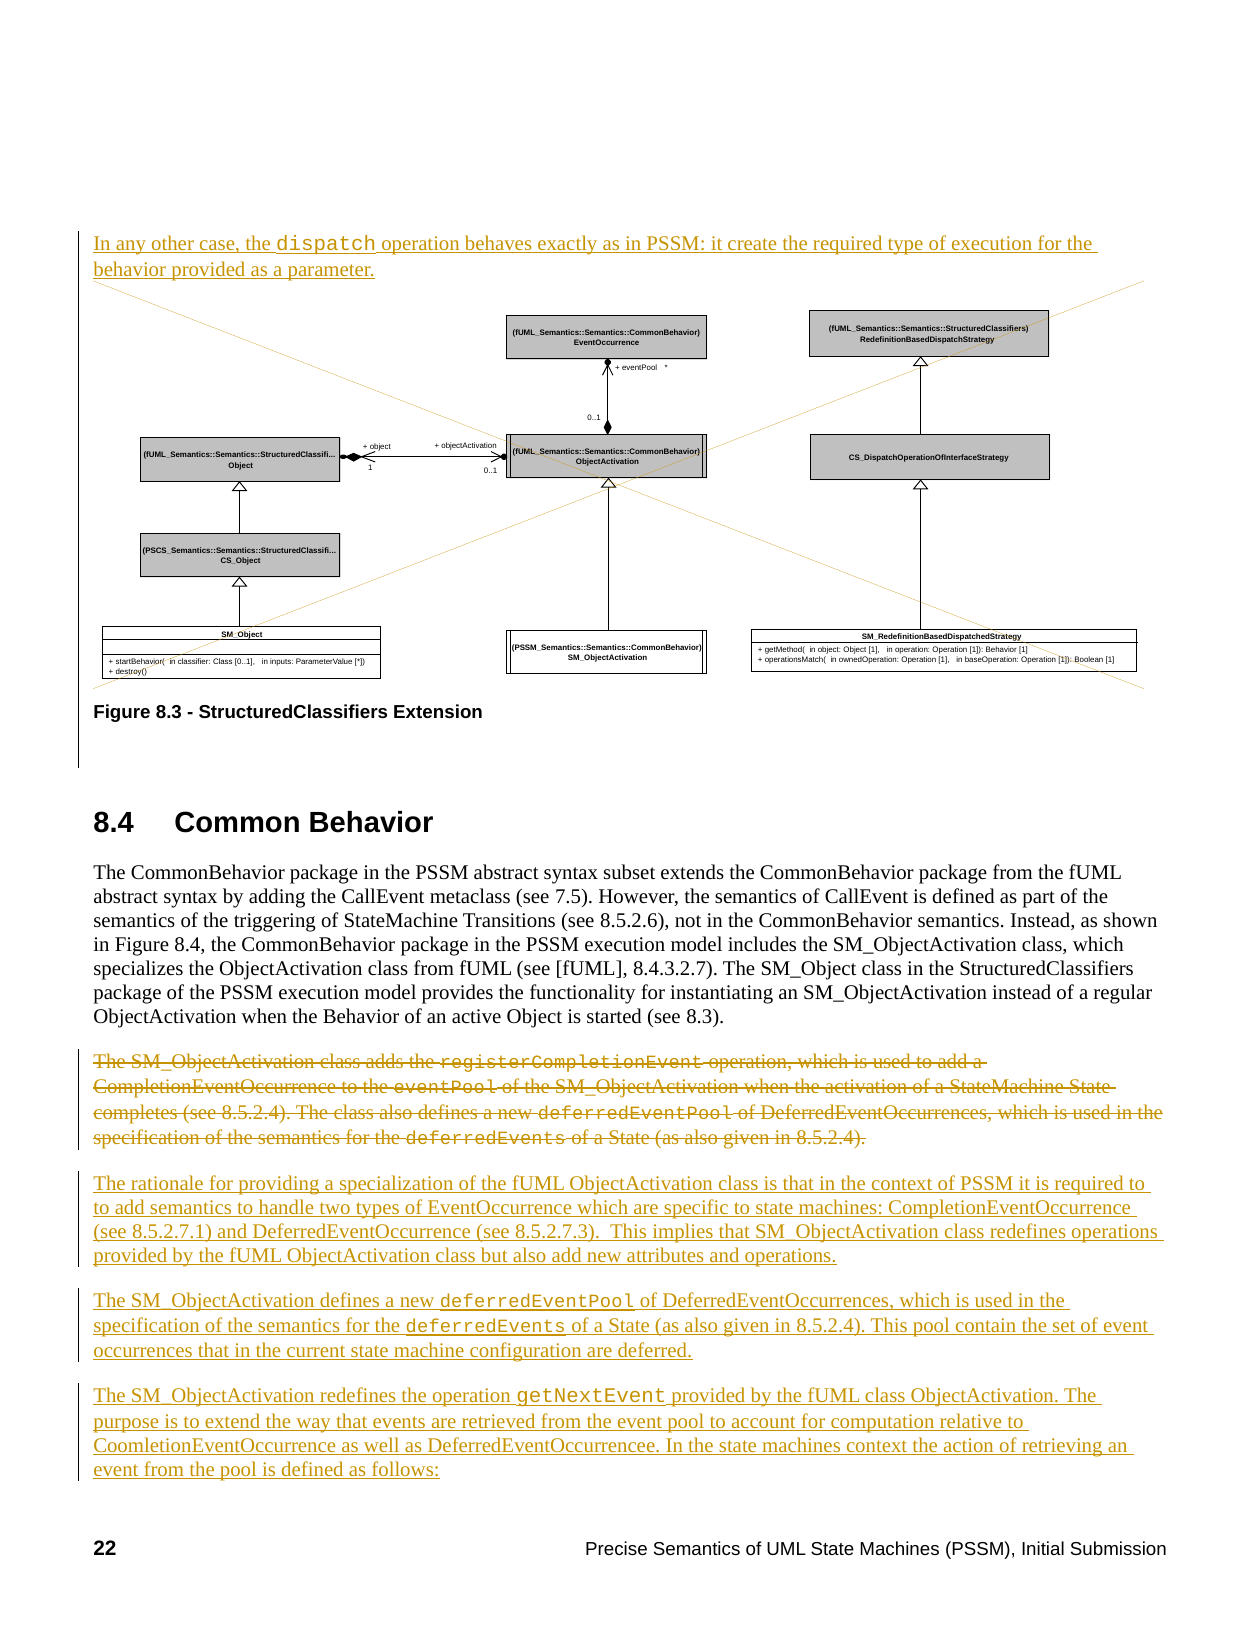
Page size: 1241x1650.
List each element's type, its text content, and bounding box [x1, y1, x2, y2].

text SM_RedefinitionBasedDispatchedStrategy redefines dispatch and getMethod from the fUML RedefinitionBasedDisptachStrategy class. Operation getMethod redefinition captures the exact same semantics than fUML except that it is allowed to return null if an Operation does not have an implementation (i.e., an associated behavior). Operation dispatch redefinition ensures in the case where getMethod returns a null value then a CallEventExecution (see 8.5.2.8.2). In any other case, the dispatch operation behaves exactly as in PSSM: it create the required type of execution for the behavior provided as a parameter. [621, 369, 920, 601]
text SM_RedefinitionBasedDispatchedStrategy redefines dispatch and getMethod from the fUML RedefinitionBasedDisptachStrategy class. Operation getMethod redefinition captures the exact same semantics than fUML except that it is allowed to return null if an Operation does not have an implementation (i.e., an associated behavior). Operation dispatch redefinition ensures in the case where getMethod returns a null value then a CallEventExecution (see 8.5.2.8.2). In any other case, the dispatch operation behaves exactly as in PSSM: it create the required type of execution for the behavior provided as a parameter. [93, 282, 506, 688]
text The rationale for providing a specialization of the fUML ObjectActivation class is that in the context of PSSM it is required to to add semantics to handle two types of EventOccurrence which are specific to state machines: CompletionEventOccurrence (see 8.5.2.7.1) and DeferredEventOccurrence (see 8.5.2.7.3). This implies that SM_ObjectActivation class redefines operations provided by the fUML ObjectActivation class but also add new attributes and operations. [93, 1049, 1164, 1150]
subtitle Common Behavior [93, 803, 1164, 839]
text The SM_ObjectActivation defines a new deferredEventPool of DeferredEventOccurrences, which is used in the specification of the semantics for the deferredEvents of a State (as also given in 8.5.2.4). This pool contain the set of event occurrences that in the current state machine configuration are deferred. [93, 1288, 1164, 1362]
text SM_RedefinitionBasedDispatchedStrategy redefines dispatch and getMethod from the fUML RedefinitionBasedDisptachStrategy class. Operation getMethod redefinition captures the exact same semantics than fUML except that it is allowed to return null if an Operation does not have an implementation (i.e., an associated behavior). Operation dispatch redefinition ensures in the case where getMethod returns a null value then a CallEventExecution (see 8.5.2.8.2). In any other case, the dispatch operation behaves exactly as in PSSM: it create the required type of execution for the behavior provided as a parameter. [93, 231, 1164, 768]
text SM_RedefinitionBasedDispatchedStrategy redefines dispatch and getMethod from the fUML RedefinitionBasedDisptachStrategy class. Operation getMethod redefinition captures the exact same semantics than fUML except that it is allowed to return null if an Operation does not have an implementation (i.e., an associated behavior). Operation dispatch redefinition ensures in the case where getMethod returns a null value then a CallEventExecution (see 8.5.2.8.2). In any other case, the dispatch operation behaves exactly as in PSSM: it create the required type of execution for the behavior provided as a parameter. [240, 457, 607, 626]
text The CommonBehavior package in the PSSM abstract syntax subset extends the CommonBehavior package from the fUML abstract syntax by adding the CallEvent metaclass (see 7.5). However, the semantics of CallEvent is defined as part of the semantics of the triggering of StateMachine Transitions (see 8.5.2.6), not in the CommonBehavior semantics. Instead, as shown in Figure 8.4, the CommonBehavior package in the PSSM execution model includes the SM_ObjectActivation class, which specializes the ObjectActivation class from fUML (see [fUML], 8.4.3.2.7). The SM_Object class in the StructuredClassifiers package of the PSSM execution model provides the functionality for instantiating an SM_ObjectActivation instead of a regular ObjectActivation when the Behavior of an active Object is started (see 8.3). [93, 860, 1164, 1028]
text The SM_ObjectActivation redefines the operation getNextEvent provided by the fUML class ObjectActivation. The purpose is to extend the way that events are retrieved from the event pool to account for computation relative to CoomletionEventOccurrence as well as DeferredEventOccurrencee. In the state machines context the action of retrieving an event from the pool is defined as follows: [93, 1383, 1164, 1481]
